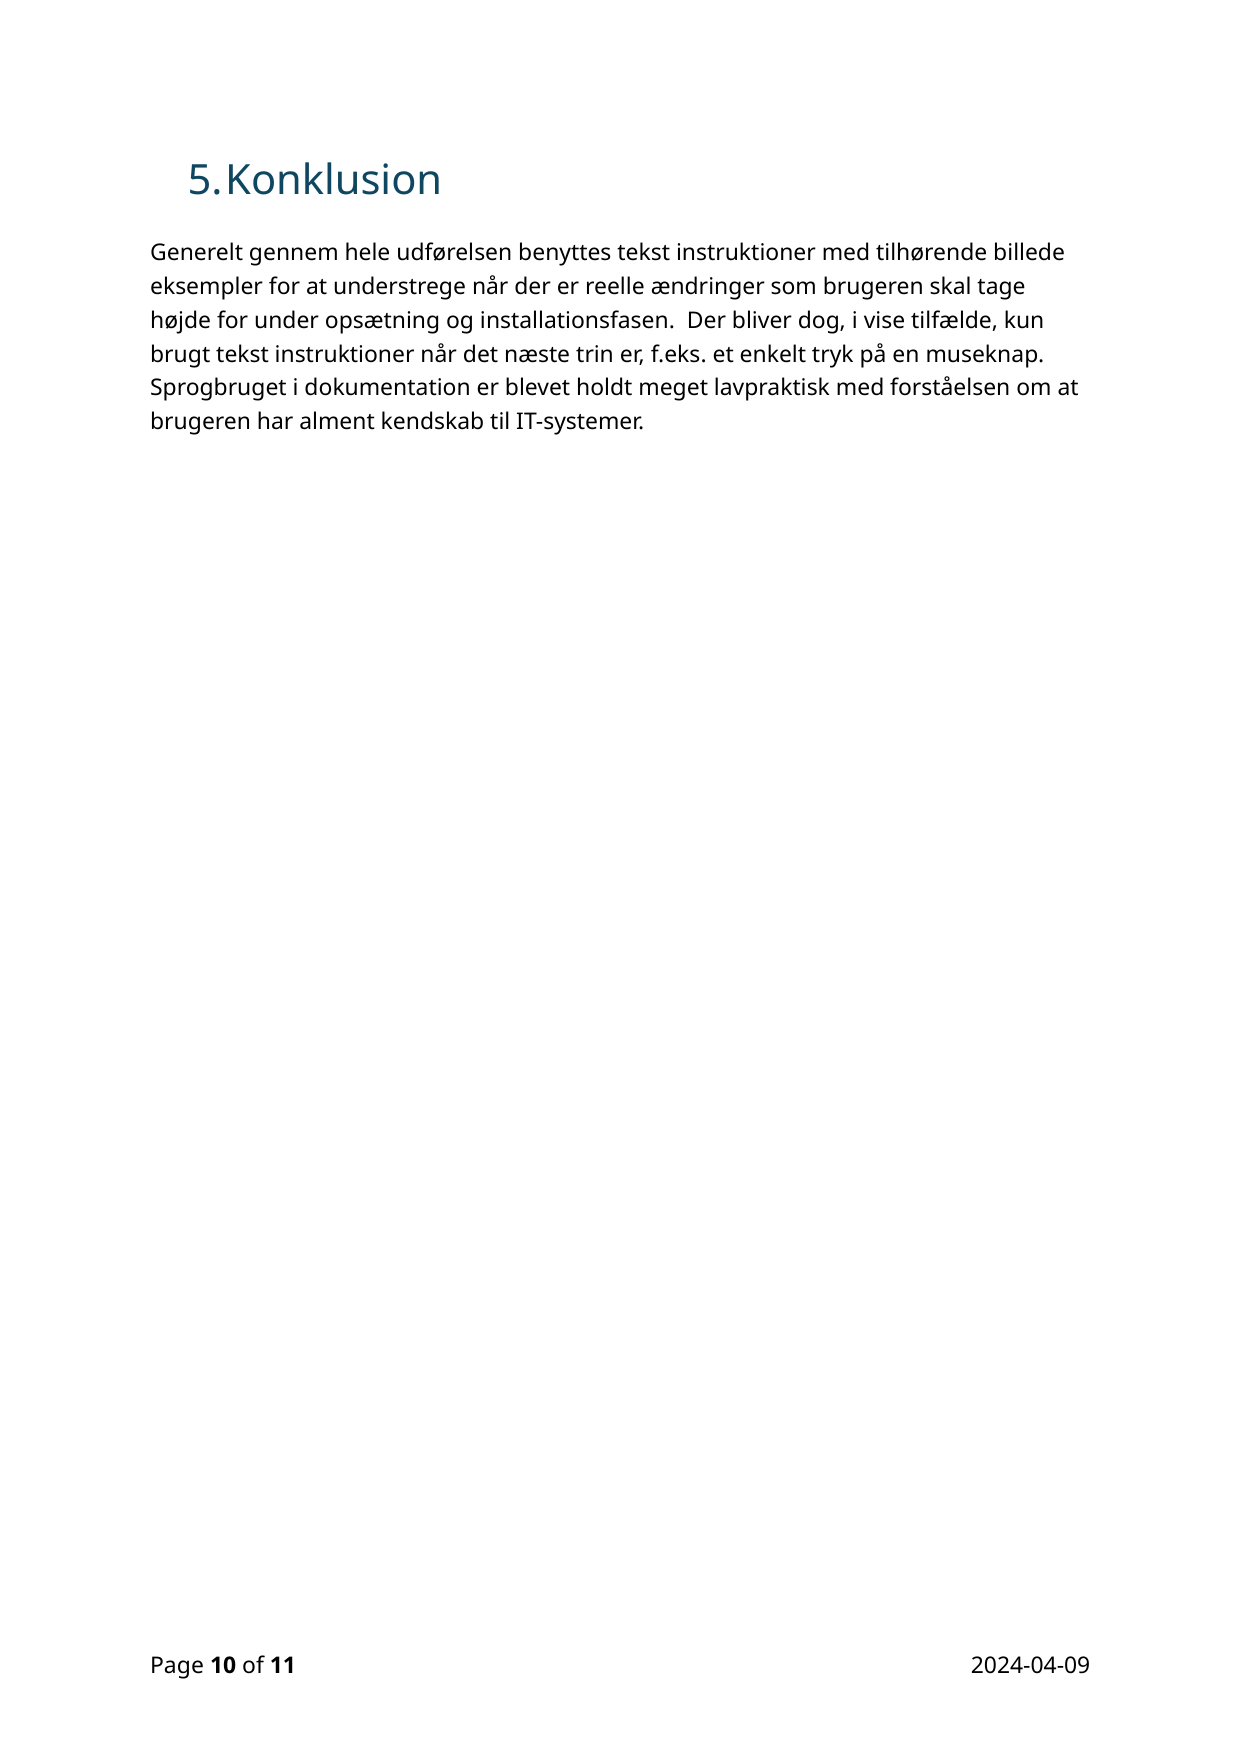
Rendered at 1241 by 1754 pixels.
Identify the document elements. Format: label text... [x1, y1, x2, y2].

text Generelt gennem hele udførelsen benyttes tekst instruktioner med tilhørende billede eksempler for at understrege når der er reelle ændringer som brugeren skal tage højde for under opsætning og installationsfasen. Der bliver dog, i vise tilfælde, kun brugt tekst instruktioner når det næste trin er, f.eks. et enkelt tryk på en museknap. Sprogbruget i dokumentation er blevet holdt meget lavpraktisk med forståelsen om at brugeren har alment kendskab til IT-systemer. [150, 236, 1090, 436]
subtitle Konklusion [187, 150, 1090, 207]
